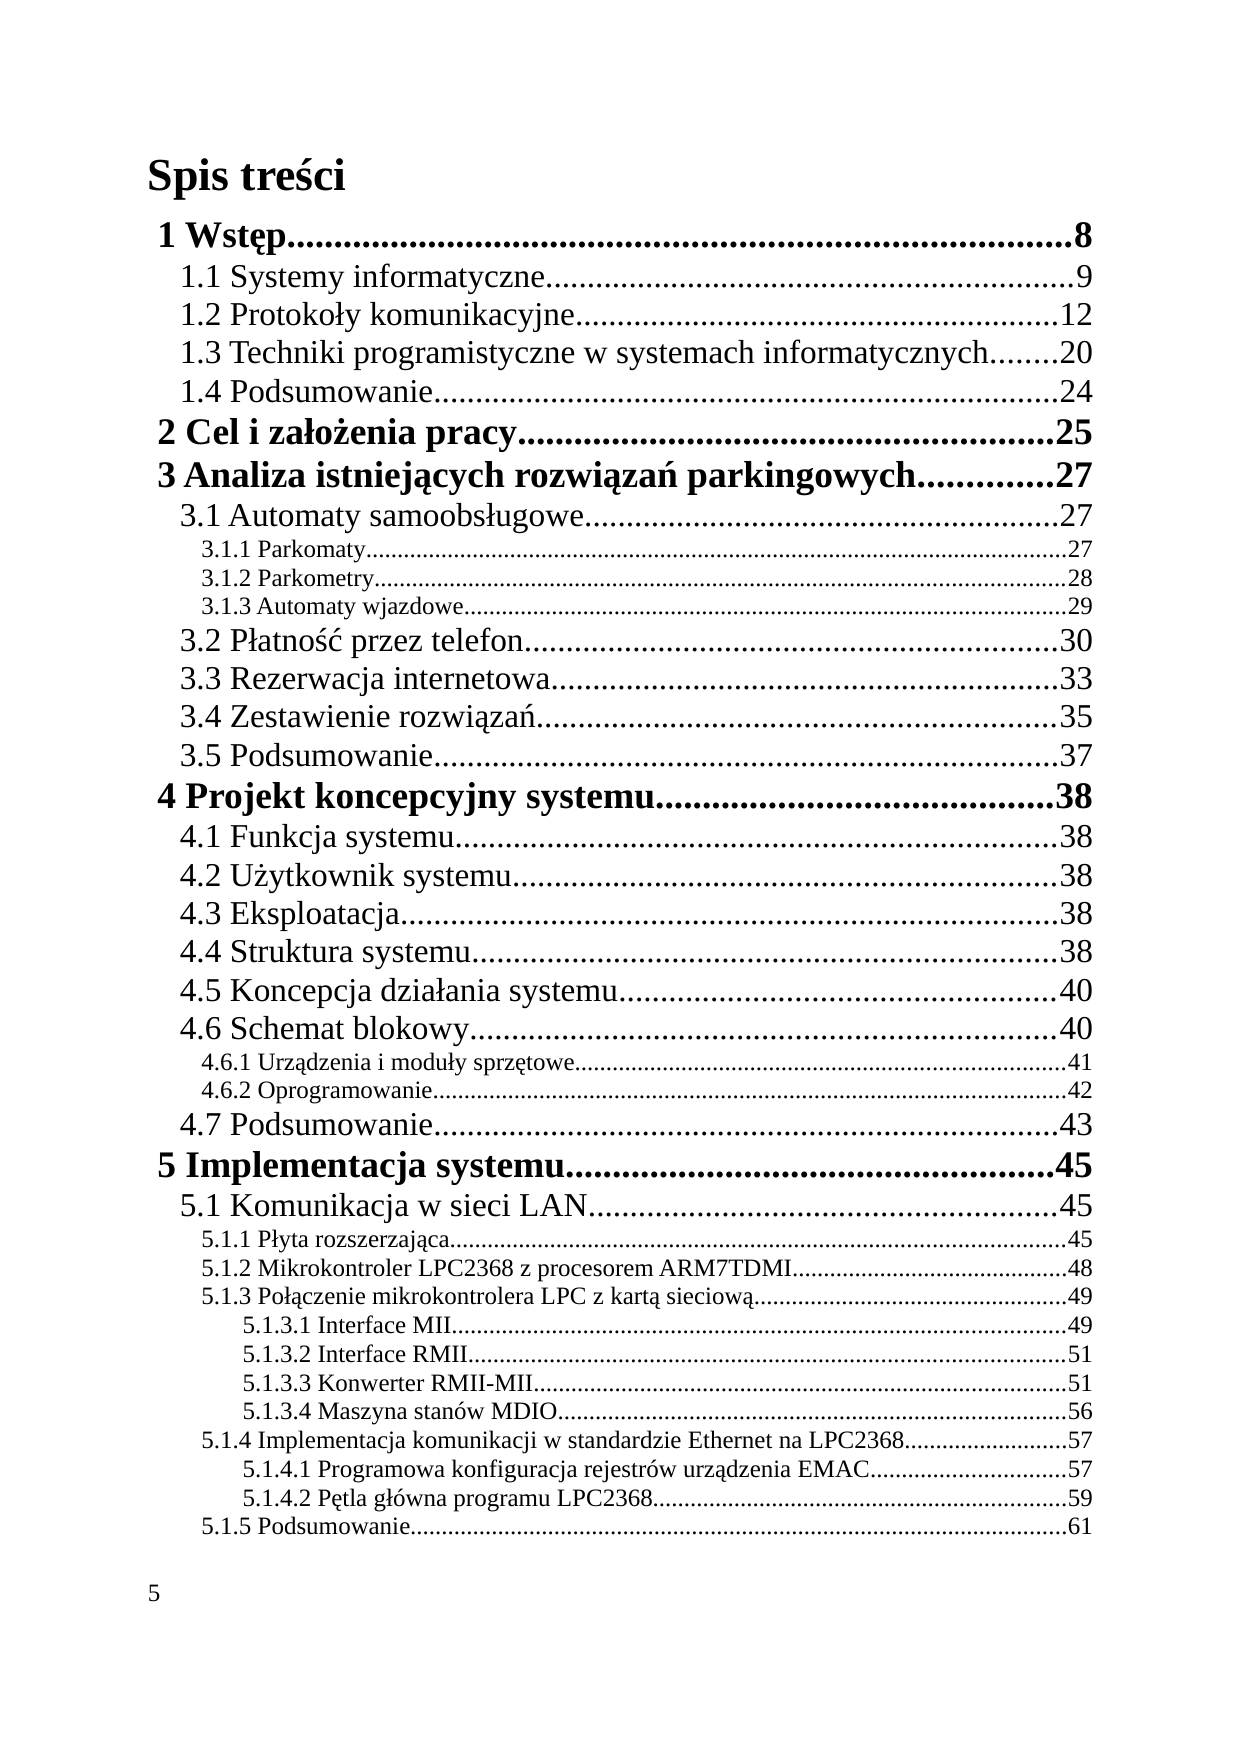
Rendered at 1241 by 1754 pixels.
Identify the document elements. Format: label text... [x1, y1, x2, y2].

text 5.1.2 Mikrokontroler LPC2368 z procesorem ARM7TDMI 48 [148, 1253, 1093, 1281]
text 4.6.2 Oprogramowanie 42 [148, 1075, 1093, 1104]
text 3.4 Zestawienie rozwiązań 35 [148, 697, 1093, 735]
text 3 Analiza istniejących rozwiązań parkingowych 27 [148, 452, 1093, 496]
text 1.2 Protokoły komunikacyjne 12 [148, 294, 1093, 333]
text 4.7 Podsumowanie 43 [148, 1104, 1093, 1142]
text 1.1 Systemy informatyczne 9 [148, 256, 1093, 294]
text 5.1.4 Implementacja komunikacji w standardzie Ethernet na LPC2368 57 [148, 1425, 1093, 1454]
text 5.1.3 Połączenie mikrokontrolera LPC z kartą sieciową 49 [148, 1281, 1093, 1310]
text 1.3 Techniki programistyczne w systemach informatycznych 20 [148, 333, 1093, 371]
text 5.1.4.2 Pętla główna programu LPC2368 59 [236, 1483, 1093, 1511]
text 3.5 Podsumowanie 37 [148, 735, 1093, 773]
text 4.6 Schemat blokowy 40 [148, 1008, 1093, 1047]
text 5.1.3.2 Interface RMII 51 [236, 1339, 1093, 1368]
text 4.1 Funkcja systemu 38 [148, 817, 1093, 855]
text 1.4 Podsumowanie 24 [148, 371, 1093, 409]
text 5.1.4.1 Programowa konfiguracja rejestrów urządzenia EMAC 57 [236, 1454, 1093, 1483]
text 3.3 Rezerwacja internetowa 33 [148, 658, 1093, 697]
text 3.1.3 Automaty wjazdowe 29 [148, 591, 1093, 620]
text 4.2 Użytkownik systemu 38 [148, 855, 1093, 893]
text 4 Projekt koncepcyjny systemu 38 [148, 773, 1093, 817]
text 5 Implementacja systemu 45 [148, 1142, 1093, 1186]
text 3.1 Automaty samoobsługowe 27 [148, 496, 1093, 534]
text 5.1.3.4 Maszyna stanów MDIO 56 [236, 1396, 1093, 1425]
text 5.1.3.3 Konwerter RMII-MII 51 [236, 1368, 1093, 1396]
text 5.1.1 Płyta rozszerzająca 45 [148, 1224, 1093, 1253]
text 4.3 Eksploatacja 38 [148, 893, 1093, 932]
text 2 Cel i założenia pracy 25 [148, 409, 1093, 452]
text 5.1.3.1 Interface MII 49 [236, 1310, 1093, 1339]
text 3.2 Płatność przez telefon 30 [148, 620, 1093, 658]
text 4.5 Koncepcja działania systemu 40 [148, 970, 1093, 1008]
text 1 Wstęp 8 [148, 213, 1093, 256]
text 4.4 Struktura systemu 38 [148, 932, 1093, 970]
text 5.1 Komunikacja w sieci LAN 45 [148, 1186, 1093, 1224]
subtitle Spis treści [148, 148, 1093, 200]
text 4.6.1 Urządzenia i moduły sprzętowe 41 [148, 1047, 1093, 1075]
text 5.1.5 Podsumowanie 61 [148, 1511, 1093, 1540]
text 3.1.2 Parkometry 28 [148, 563, 1093, 591]
text 3.1.1 Parkomaty 27 [148, 534, 1093, 563]
